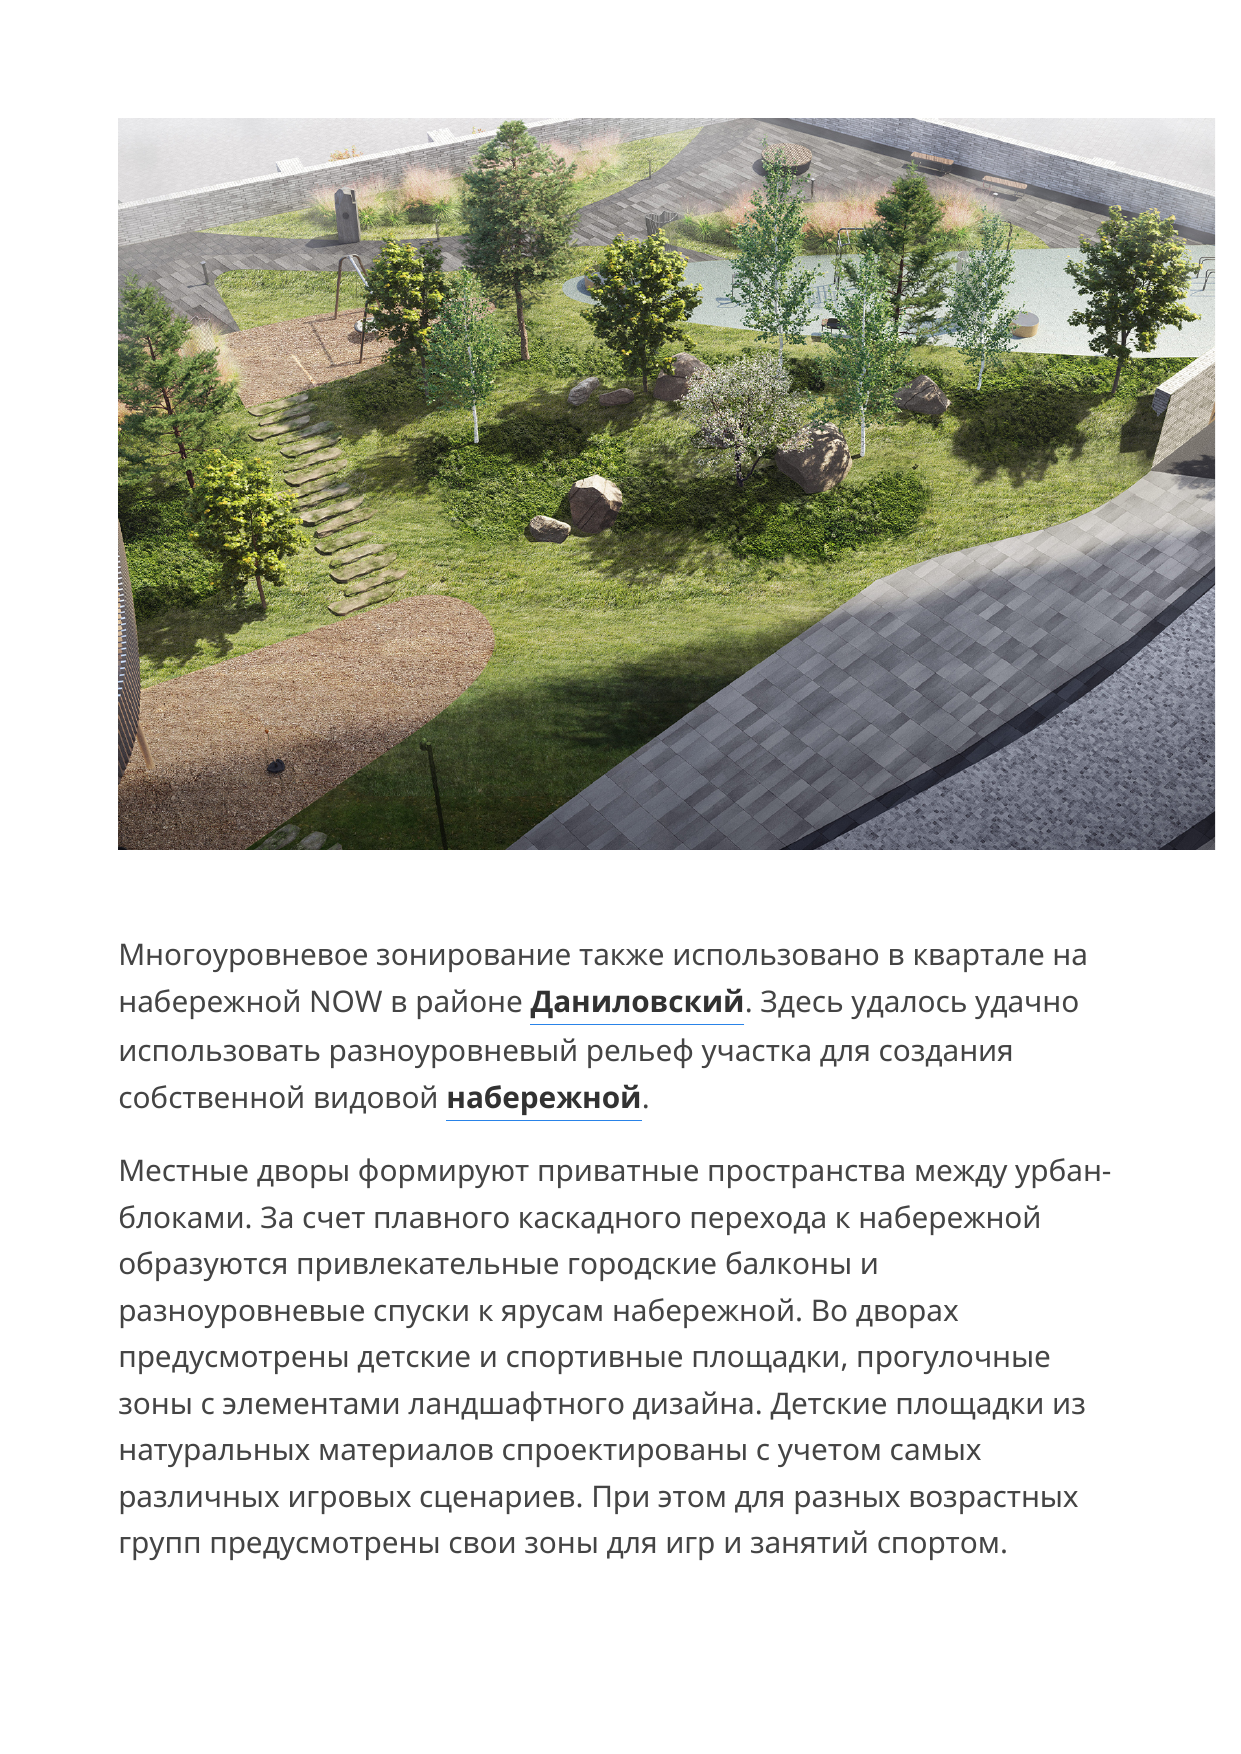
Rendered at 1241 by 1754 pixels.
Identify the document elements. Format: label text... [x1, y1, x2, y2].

picture [118, 118, 1216, 850]
text Местные дворы формируют приватные пространства между урбан-блоками. За счет плавного каскадного перехода к набережной образуются привлекательные городские балконы и разноуровневые спуски к ярусам набережной. Во дворах предусмотрены детские и спортивные площадки, прогулочные зоны с элементами ландшафтного дизайна. Детские площадки из натуральных материалов спроектированы с учетом самых различных игровых сценариев. При этом для разных возрастных групп предусмотрены свои зоны для игр и занятий спортом. [118, 1150, 1122, 1562]
text Многоуровневое зонирование также использовано в квартале на набережной NOW в районе Даниловский. Здесь удалось удачно использовать разноуровневый рельеф участка для создания собственной видовой набережной. [118, 933, 1122, 1120]
